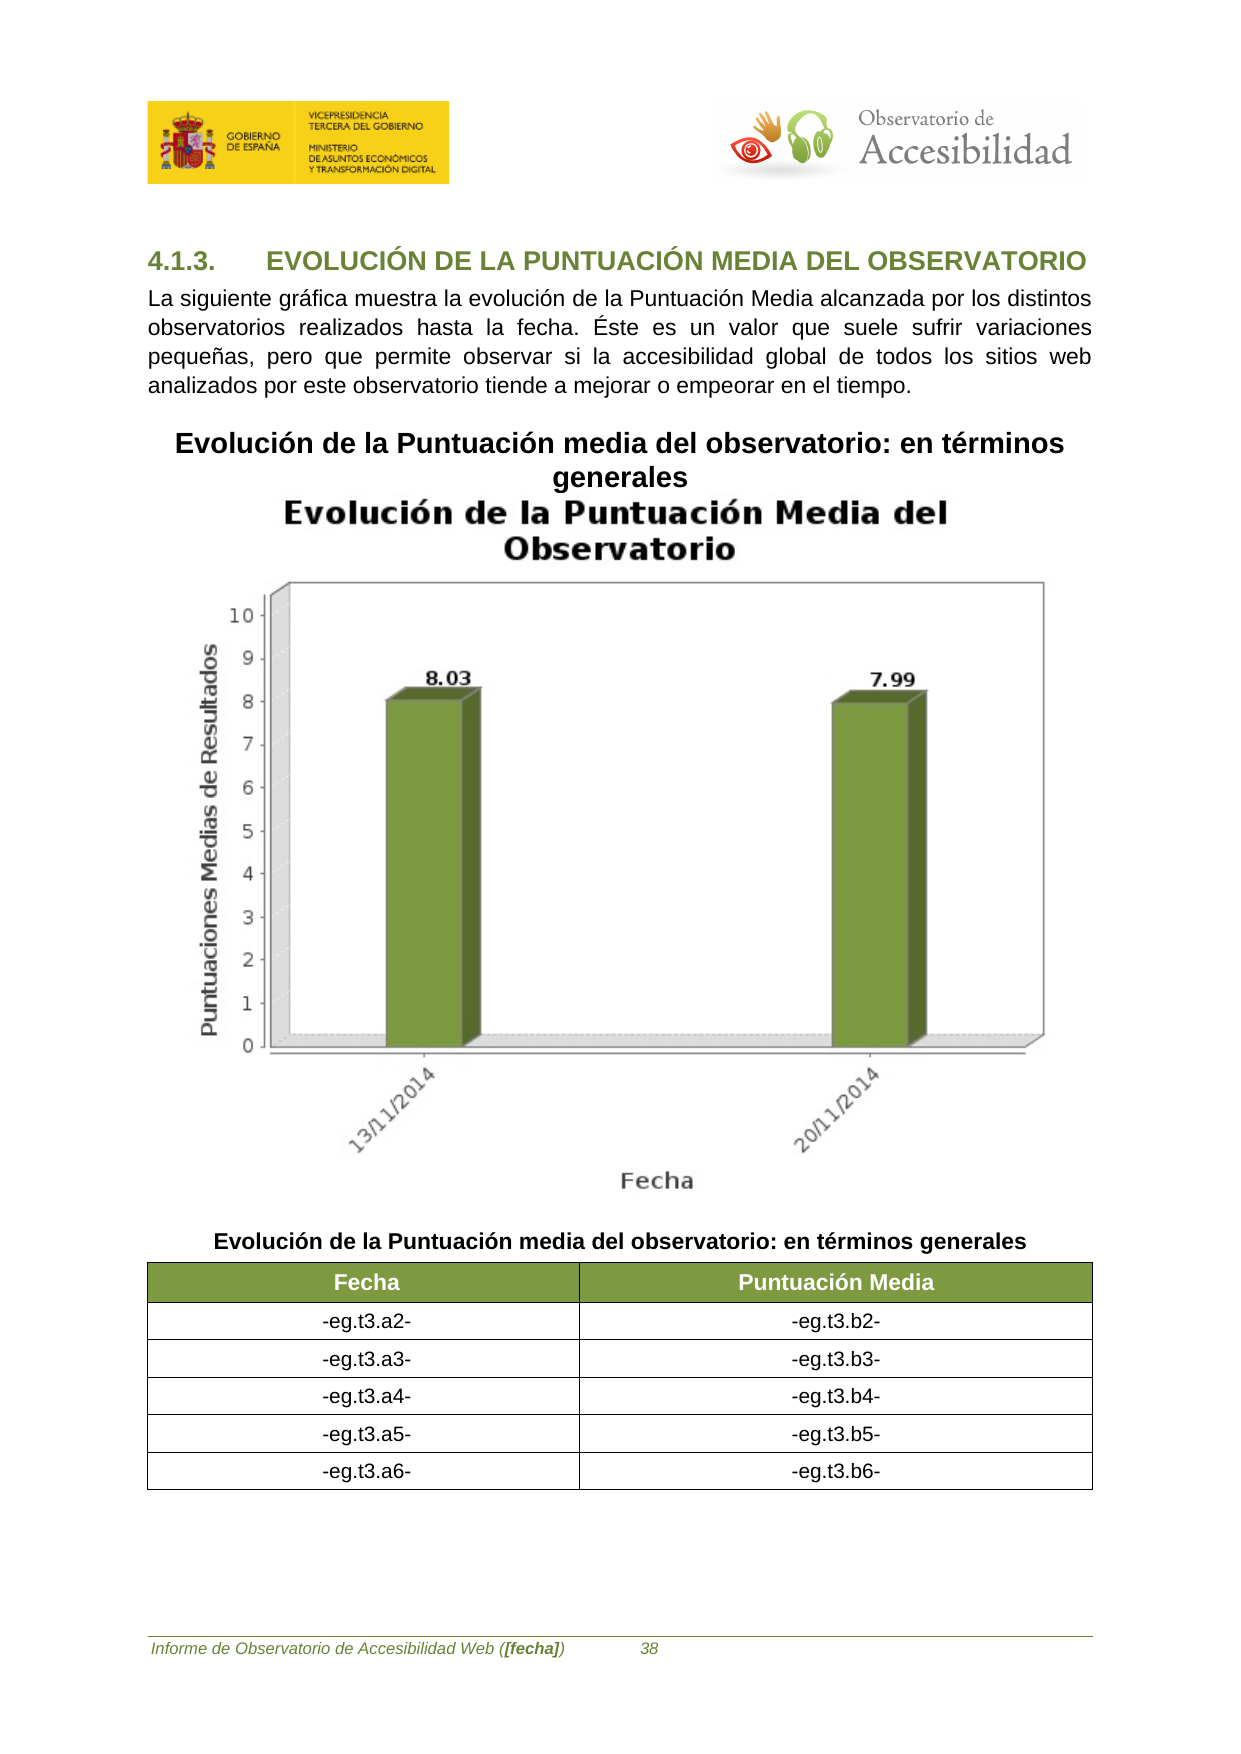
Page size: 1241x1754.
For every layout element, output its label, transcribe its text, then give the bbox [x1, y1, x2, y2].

table_cell -eg.t3.a3- [148, 1340, 579, 1377]
table_cell -eg.t3.a5- [148, 1415, 579, 1452]
table_cell -eg.t3.a4- [148, 1378, 579, 1414]
table_cell -eg.t3.b3- [580, 1340, 1092, 1377]
text La siguiente gráfica muestra la evolución de la Puntuación Media alcanzada por los distintos observatorios realizados hasta la fecha. Éste es un valor que suele sufrir variaciones pequeñas, pero que permite observar si la accesibilidad global de todos los sitios web analizados por este observatorio tiende a mejorar o empeorar en el tiempo. [148, 285, 1092, 398]
table_cell -eg.t3.b5- [580, 1415, 1092, 1452]
picture [147, 101, 450, 184]
subtitle Evolución de la Puntuación Media del Observatorio [148, 245, 1092, 276]
text Evolución de la Puntuación media del observatorio: en términos generales [148, 426, 1092, 493]
table_cell -eg.t3.b4- [580, 1378, 1092, 1414]
table_header Fecha [148, 1263, 579, 1302]
picture [178, 493, 1062, 1203]
picture [710, 101, 1086, 184]
table_cell -eg.t3.a6- [148, 1453, 579, 1489]
table_header Puntuación Media [580, 1263, 1092, 1302]
table_cell -eg.t3.b6- [580, 1453, 1092, 1489]
table_cell -eg.t3.a2- [148, 1303, 579, 1339]
text Evolución de la Puntuación media del observatorio: en términos generales [148, 1228, 1092, 1254]
table_cell -eg.t3.b2- [580, 1303, 1092, 1339]
